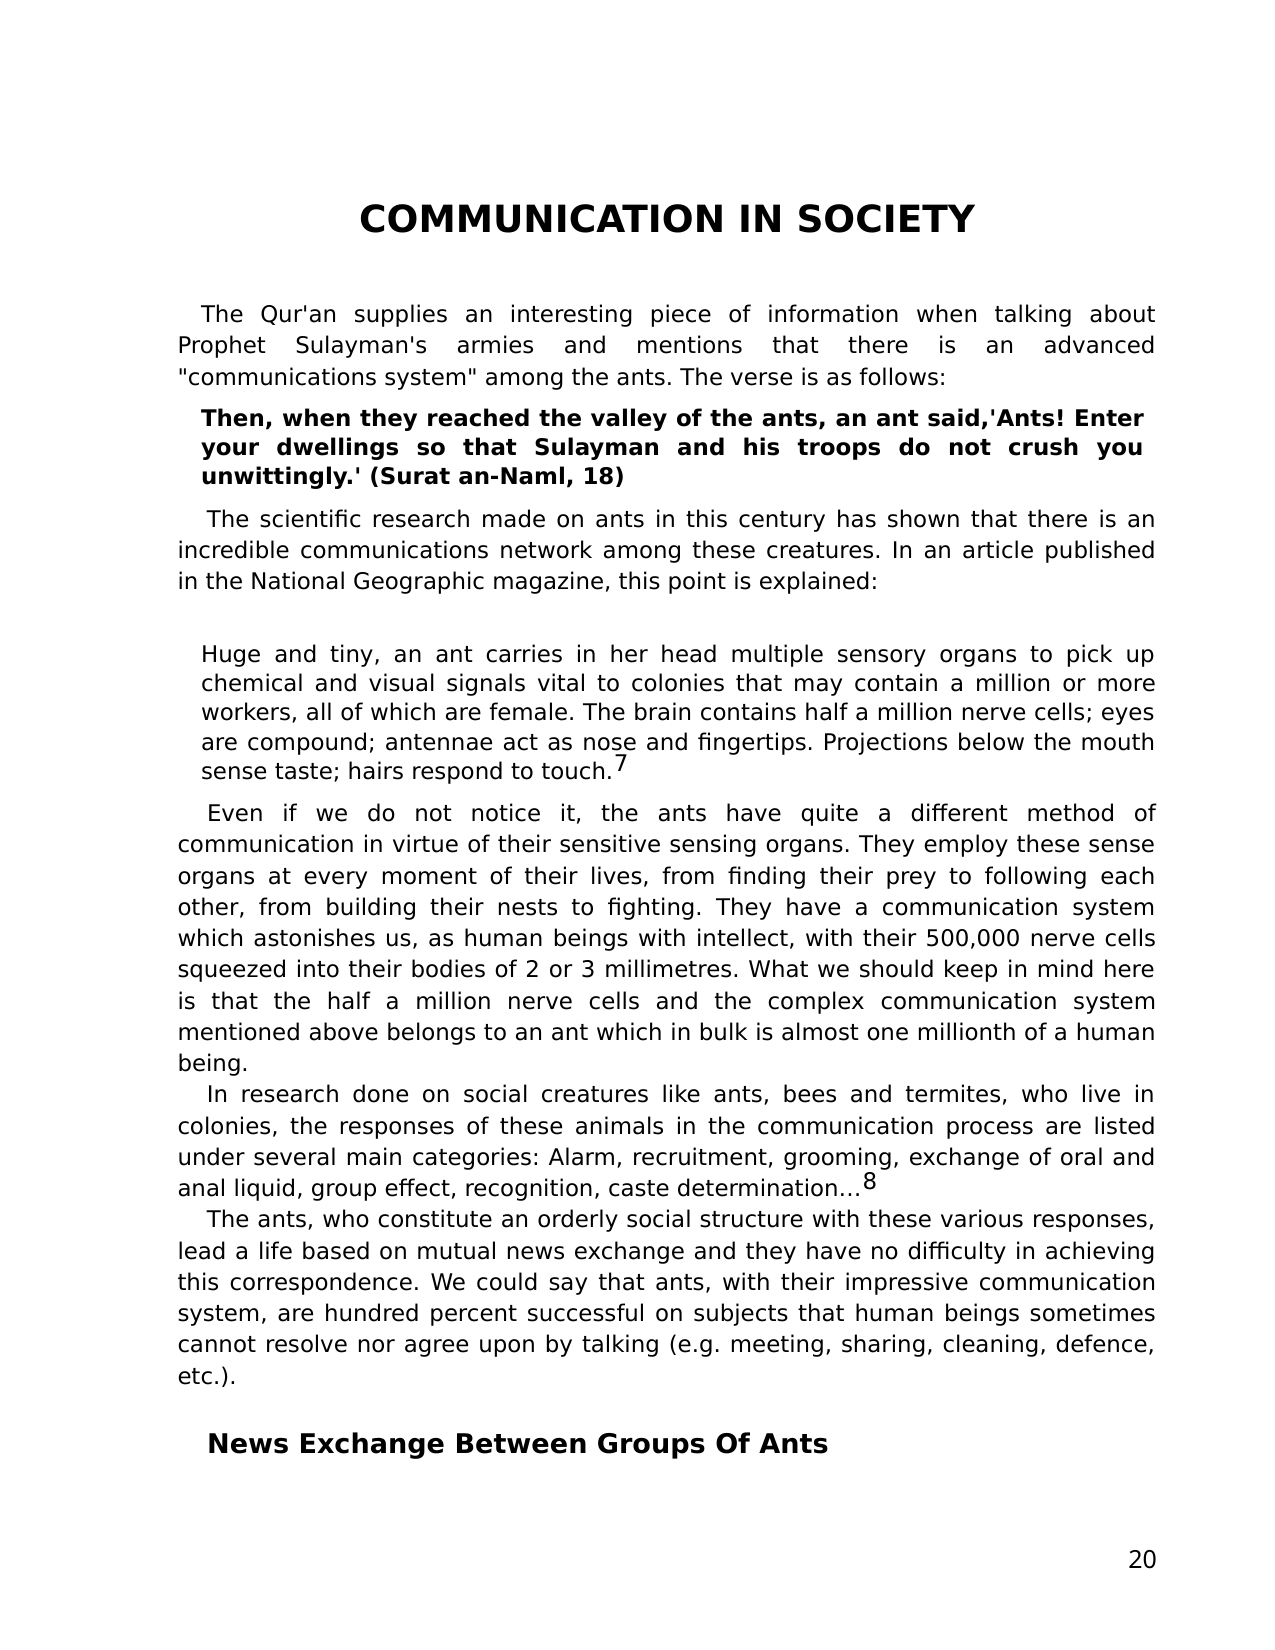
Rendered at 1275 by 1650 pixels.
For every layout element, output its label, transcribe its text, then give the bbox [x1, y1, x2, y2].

text In research done on social creatures like ants, bees and termites, who live in colonies, the responses of these animals in the communication process are listed under several main categories: Alarm, recruitment, grooming, exchange of oral and anal liquid, group effect, recognition, caste determination…8 [177, 1078, 1157, 1203]
text The Qur'an supplies an interesting piece of information when talking about Prophet Sulayman's armies and mentions that there is an advanced "communications system" among the ants. The verse is as follows: [177, 297, 1157, 391]
text Even if we do not notice it, the ants have quite a different method of communication in virtue of their sensitive sensing organs. They employ these sense organs at every moment of their lives, from finding their prey to following each other, from building their nests to fighting. They have a communication system which astonishes us, as human beings with intellect, with their 500,000 nerve cells squeezed into their bodies of 2 or 3 millimetres. What we should keep in mind here is that the half a million nerve cells and the complex communication system mentioned above belongs to an ant which in bulk is almost one millionth of a human being. [177, 797, 1157, 1078]
text The scientific research made on ants in this century has shown that there is an incredible communications network among these creatures. In an article published in the National Geographic magazine, this point is explained: [177, 502, 1157, 596]
text News Exchange Between Groups Of Ants [177, 1428, 1157, 1459]
text COMMUNICATION IN SOCIETY [177, 198, 1157, 241]
text The ants, who constitute an orderly social structure with these various responses, lead a life based on mutual news exchange and they have no difficulty in achieving this correspondence. We could say that ants, with their impressive communication system, are hundred percent successful on subjects that human beings sometimes cannot resolve nor agree upon by talking (e.g. meeting, sharing, cleaning, defence, etc.). [177, 1203, 1157, 1390]
text Then, when they reached the valley of the ants, an ant said,'Ants! Enter your dwellings so that Sulayman and his troops do not crush you unwittingly.' (Surat an-Naml, 18) [201, 403, 1145, 491]
text Huge and tiny, an ant carries in her head multiple sensory organs to pick up chemical and visual signals vital to colonies that may contain a million or more workers, all of which are female. The brain contains half a million nerve cells; eyes are compound; antennae act as nose and fingertips. Projections below the mouth sense taste; hairs respond to touch.7 [201, 639, 1157, 785]
